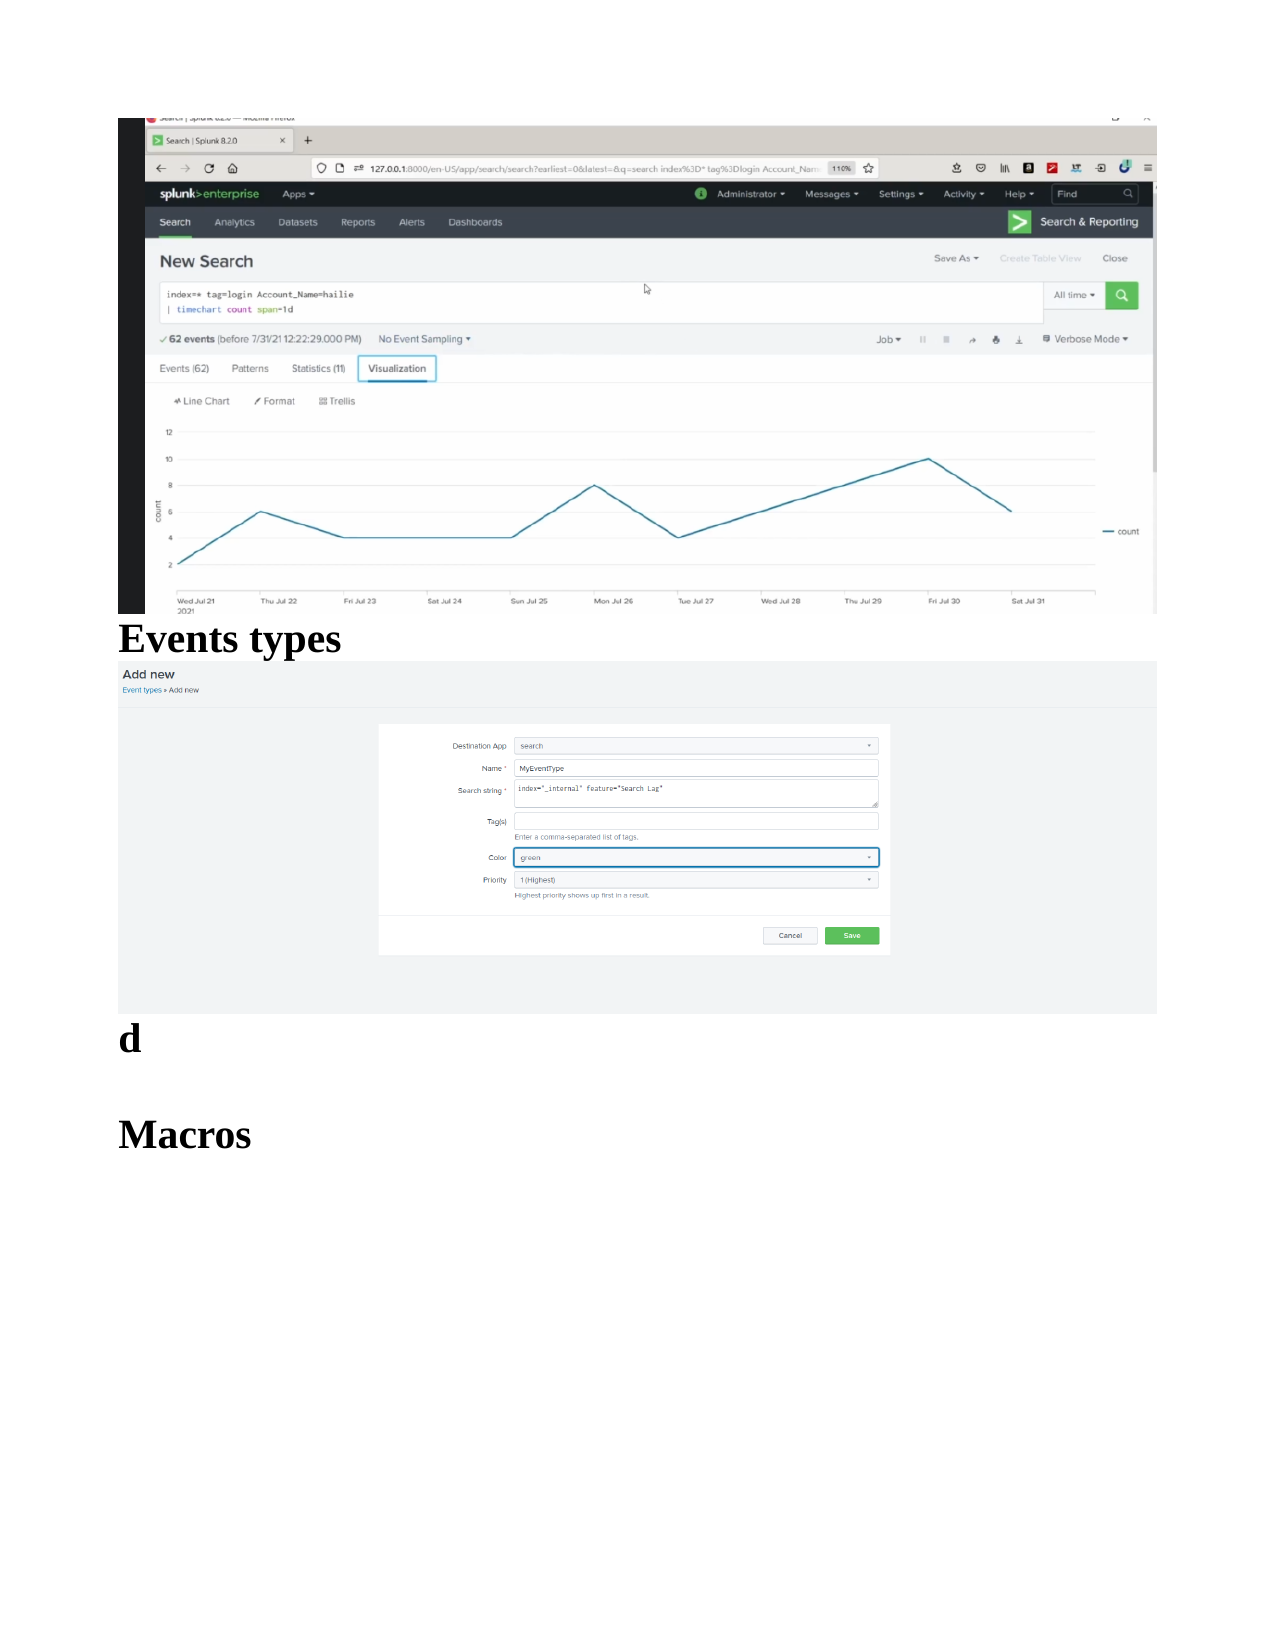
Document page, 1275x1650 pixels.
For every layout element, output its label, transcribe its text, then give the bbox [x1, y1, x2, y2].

text Macros [118, 1110, 1157, 1158]
picture [118, 661, 1157, 1014]
picture [118, 118, 1157, 614]
text Events types [118, 614, 1157, 661]
text d [118, 1014, 1157, 1062]
